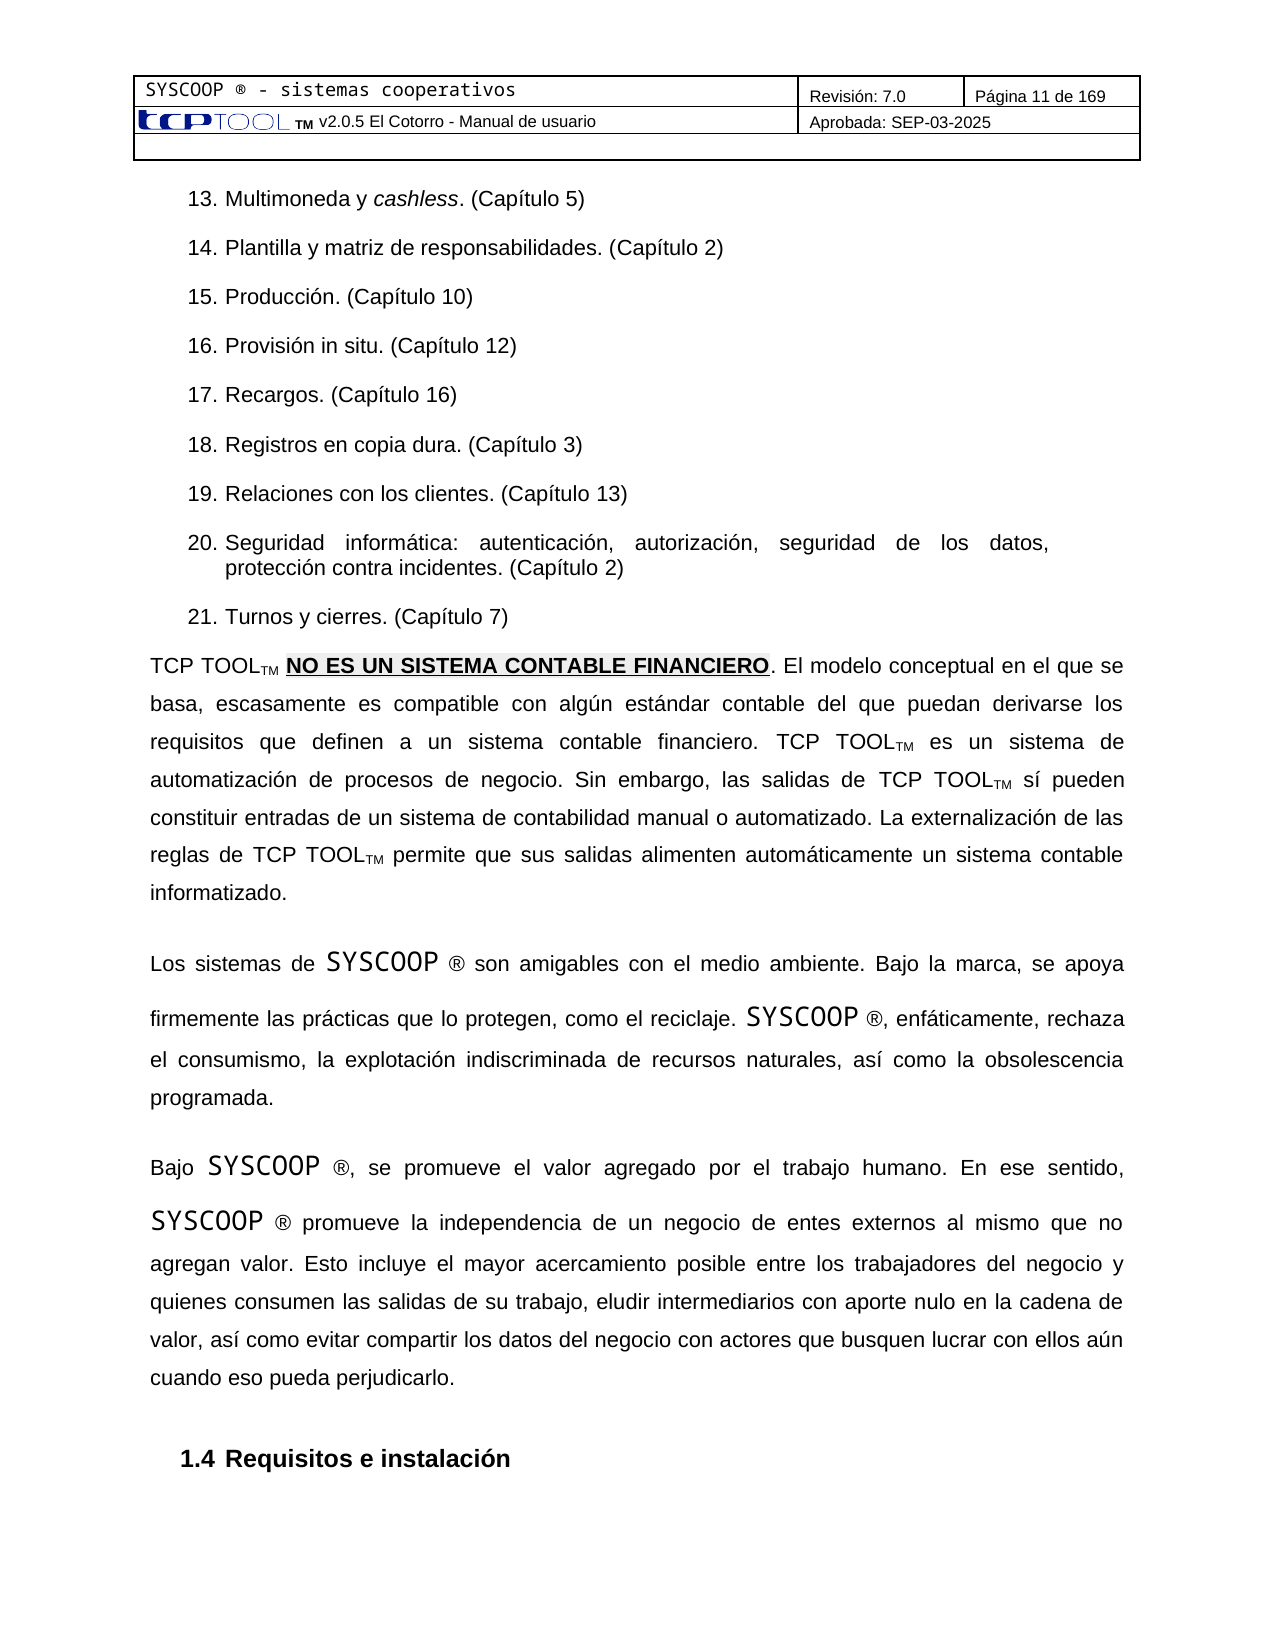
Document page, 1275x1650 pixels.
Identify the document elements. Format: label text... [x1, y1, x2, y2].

picture [138, 110, 290, 130]
list Registros en copia dura. (Capítulo 3) [187, 431, 1050, 457]
text Bajo SYSCOOP ®, se promueve el valor agregado por el trabajo humano. En ese sentido, SYSCOOP ® promueve la independencia de un negocio de entes externos al mismo que no agregan valor. Esto incluye el mayor acercamiento posible entre los trabajadores del negocio y quienes consumen las salidas de su trabajo, eludir intermediarios con aporte nulo en la cadena de valor, así como evitar compartir los datos del negocio con actores que busquen lucrar con ellos aún cuando eso pueda perjudicarlo. [150, 1146, 1125, 1390]
list Seguridad informática: autenticación, autorización, seguridad de los datos, protección contra incidentes. (Capítulo 2) [187, 530, 1050, 580]
subtitle Requisitos e instalación [180, 1444, 1125, 1473]
text Los sistemas de SYSCOOP ® son amigables con el medio ambiente. Bajo la marca, se apoya firmemente las prácticas que lo protegen, como el reciclaje. SYSCOOP ®, enfáticamente, rechaza el consumismo, la explotación indiscriminada de recursos naturales, así como la obsolescencia programada. [150, 942, 1125, 1110]
list Plantilla y matriz de responsabilidades. (Capítulo 2) [187, 235, 1050, 260]
list Provisión in situ. (Capítulo 12) [187, 333, 1125, 358]
list Turnos y cierres. (Capítulo 7) [187, 604, 1050, 629]
text TCP TOOLTM NO ES UN SISTEMA CONTABLE FINANCIERO. El modelo conceptual en el que se basa, escasamente es compatible con algún estándar contable del que puedan derivarse los requisitos que definen a un sistema contable financiero. TCP TOOLTM es un sistema de automatización de procesos de negocio. Sin embargo, las salidas de TCP TOOLTM sí pueden constituir entradas de un sistema de contabilidad manual o automatizado. La externalización de las reglas de TCP TOOLTM permite que sus salidas alimenten automáticamente un sistema contable informatizado. [150, 653, 1125, 905]
list Relaciones con los clientes. (Capítulo 13) [187, 481, 1050, 506]
list Producción. (Capítulo 10) [187, 284, 1050, 309]
list Recargos. (Capítulo 16) [187, 382, 1050, 407]
list Multimoneda y cashless. (Capítulo 5) [187, 186, 1050, 211]
